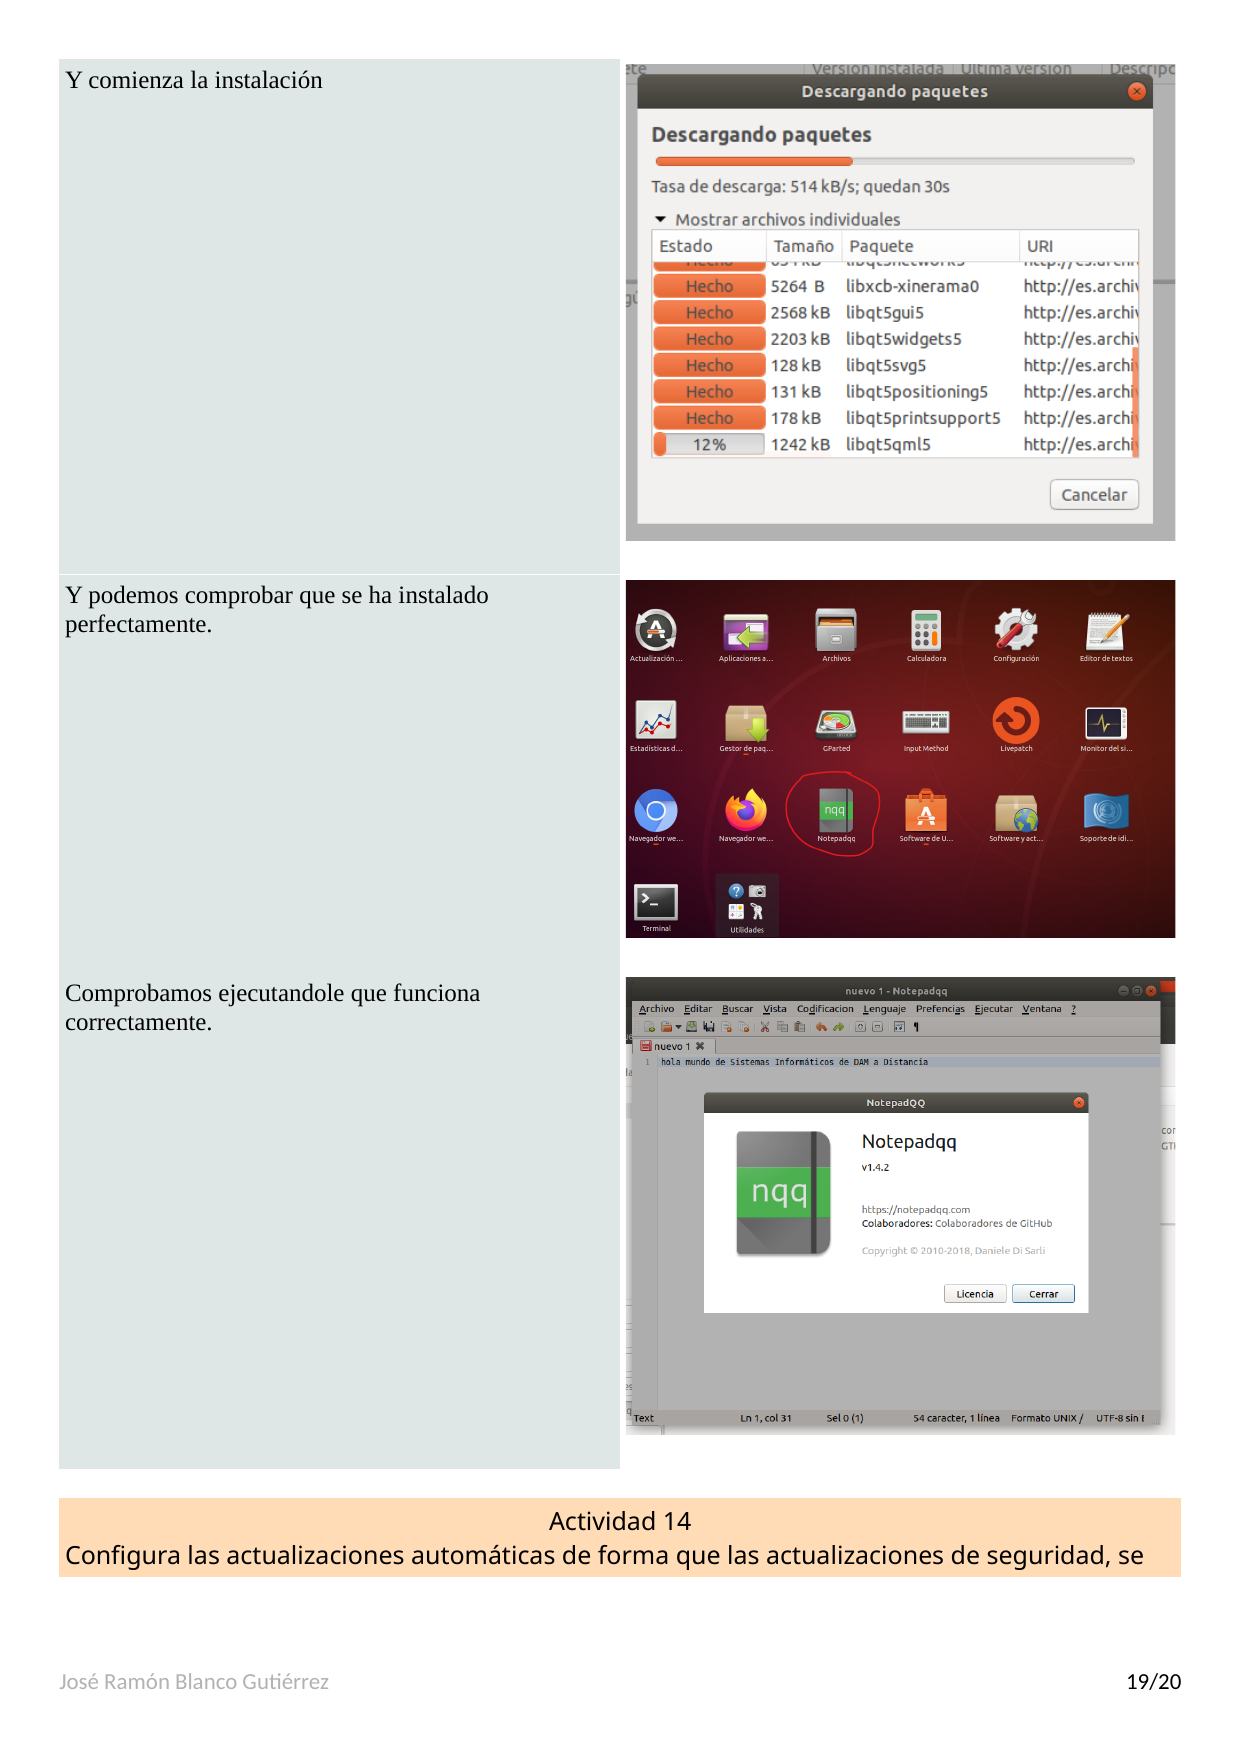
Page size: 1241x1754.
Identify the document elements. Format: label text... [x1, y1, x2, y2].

table_cell [620, 972, 1181, 1469]
table_cell Y comienza la instalación [59, 59, 620, 574]
table_cell [620, 575, 1181, 972]
picture [625, 977, 1176, 1435]
table_header Actividad 14 Configura las actualizaciones automáticas de forma que las actualizaciones de seguridad, se [59, 1498, 1181, 1577]
table_cell [620, 59, 1181, 574]
picture [625, 580, 1176, 938]
picture [625, 64, 1176, 541]
table_cell Comprobamos ejecutandole que funciona correctamente. [59, 972, 620, 1469]
table_cell Y podemos comprobar que se ha instalado perfectamente. [59, 575, 620, 972]
